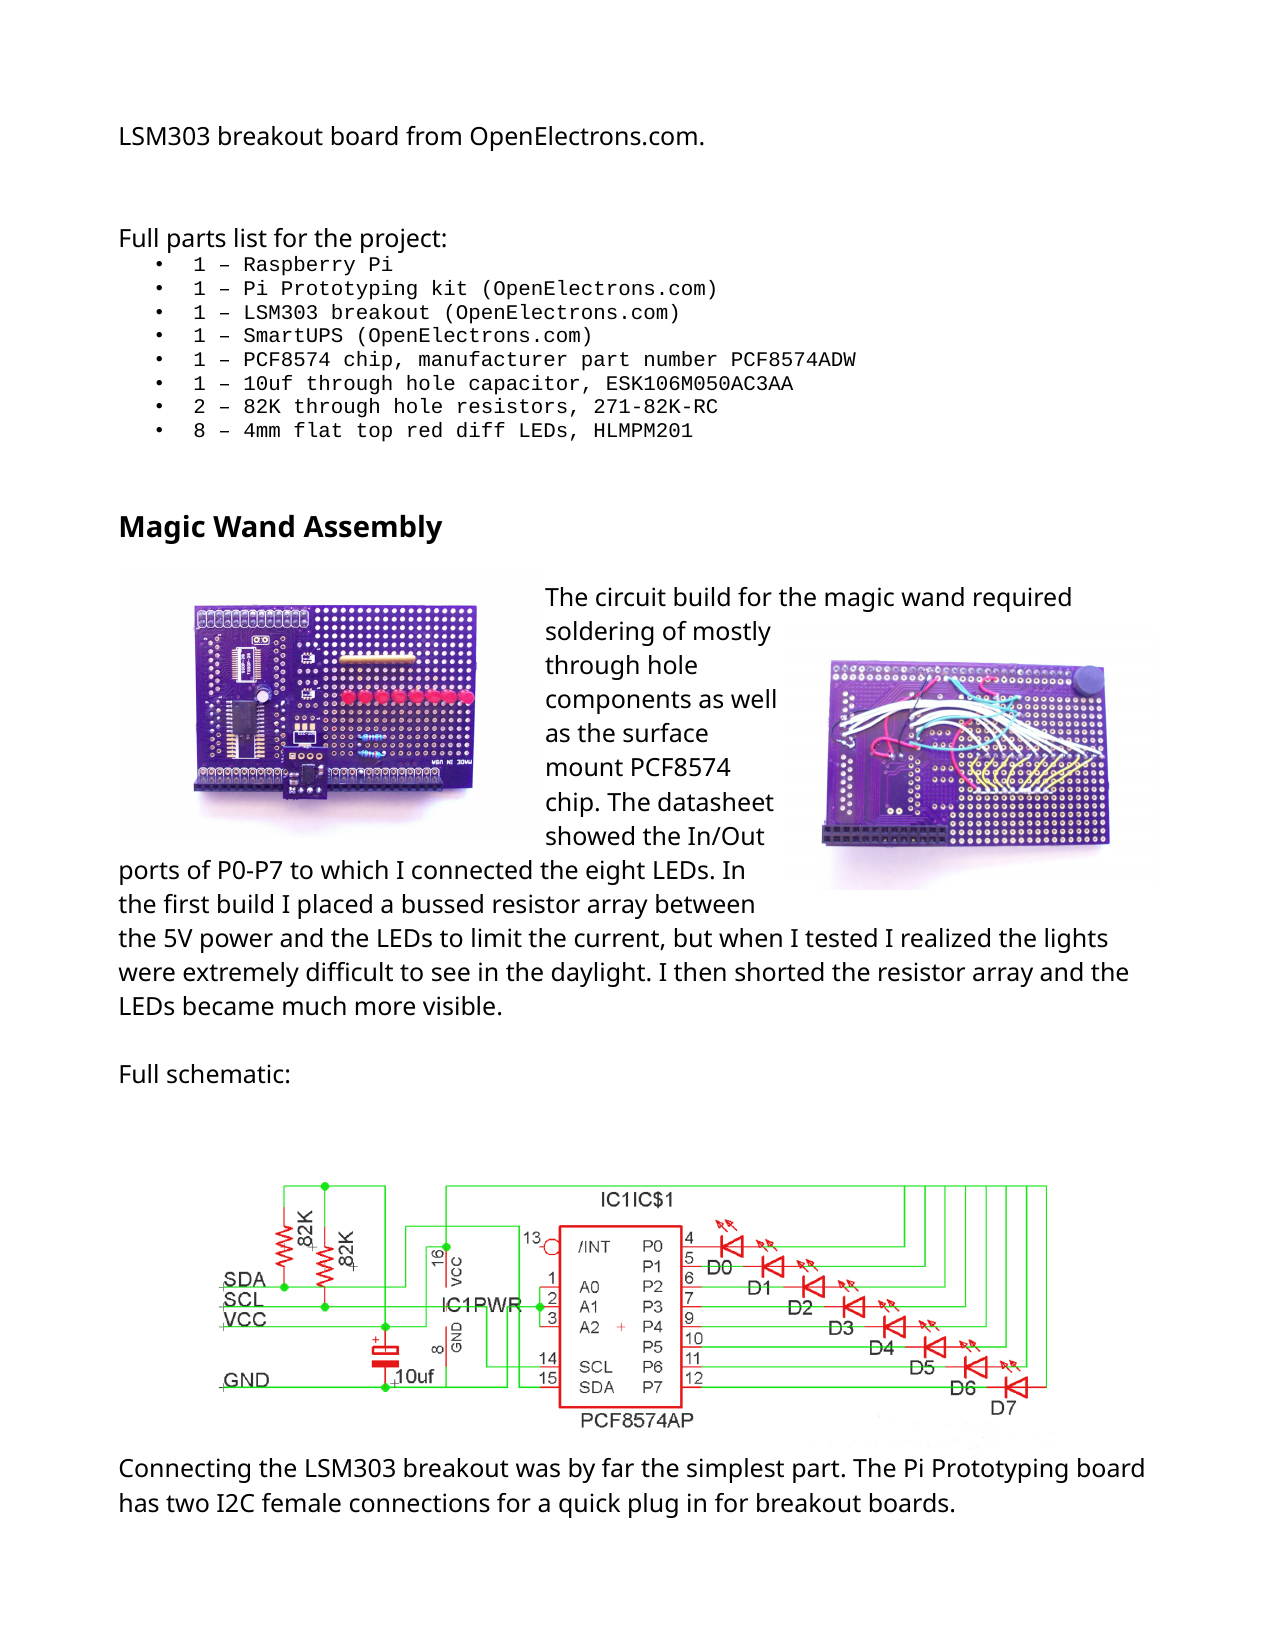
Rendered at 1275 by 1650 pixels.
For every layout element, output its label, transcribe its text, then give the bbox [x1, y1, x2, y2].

list 8 – 4mm flat top red diff LEDs, HLMPM201 [156, 420, 1157, 443]
picture [119, 569, 545, 838]
list 1 – PCF8574 chip, manufacturer part number PCF8574ADW [156, 349, 1157, 373]
text Connecting the LSM303 breakout was by far the simplest part. The Pi Prototyping board has two I2C female connections for a quick plug in for breakout boards. [118, 1125, 1157, 1519]
list 2 – 82K through hole resistors, 271-82K-RC [156, 396, 1157, 420]
list 1 – Pi Prototyping kit (OpenElectrons.com) [156, 278, 1157, 302]
text Magic Wand Assembly [118, 506, 1157, 546]
list 1 – SmartUPS (OpenElectrons.com) [156, 325, 1157, 349]
picture [208, 1126, 1068, 1452]
list 1 – 10uf through hole capacitor, ESK106M050AC3AA [156, 373, 1157, 396]
list 1 – Raspberry Pi [156, 254, 1157, 278]
text LSM303 breakout board from OpenElectrons.com. [118, 118, 1157, 152]
list 1 – LSM303 breakout (OpenElectrons.com) [156, 302, 1157, 325]
picture [777, 625, 1159, 890]
text Full parts list for the project: [118, 220, 1157, 254]
text The circuit build for the magic wand required soldering of mostly through hole components as well as the surface mount PCF8574 chip. The datasheet showed the In/Out ports of P0-P7 to which I connected the eight LEDs. In the first build I placed a bussed resistor array between the 5V power and the LEDs to limit the current, but when I tested I realized the lights were extremely difficult to see in the daylight. I then shorted the resistor array and the LEDs became much more visible. [118, 580, 1157, 1023]
text Full schematic: [118, 1057, 1157, 1091]
